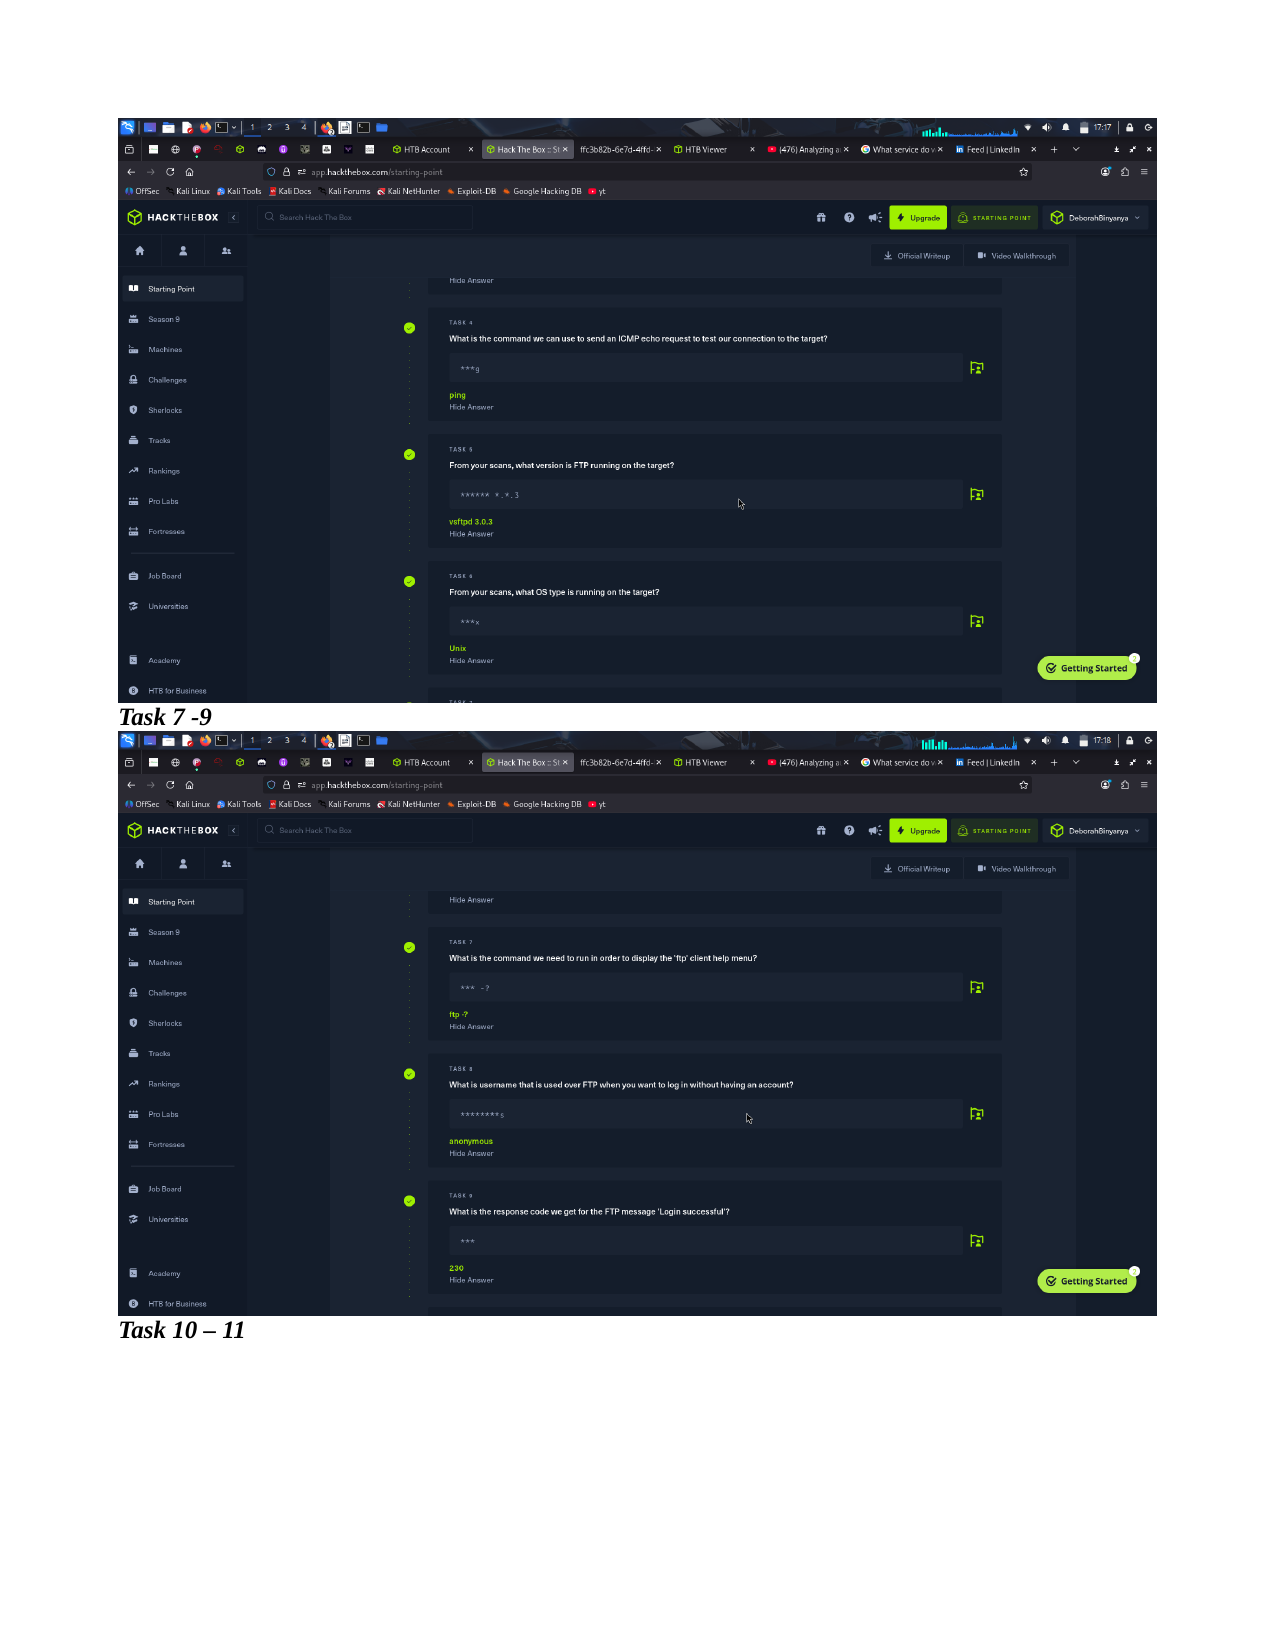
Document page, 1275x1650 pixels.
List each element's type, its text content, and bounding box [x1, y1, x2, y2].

text Task 10 – 11 [118, 1316, 1157, 1344]
picture [118, 731, 1157, 1316]
text Task 7 -9 [118, 703, 1157, 731]
picture [118, 118, 1157, 703]
